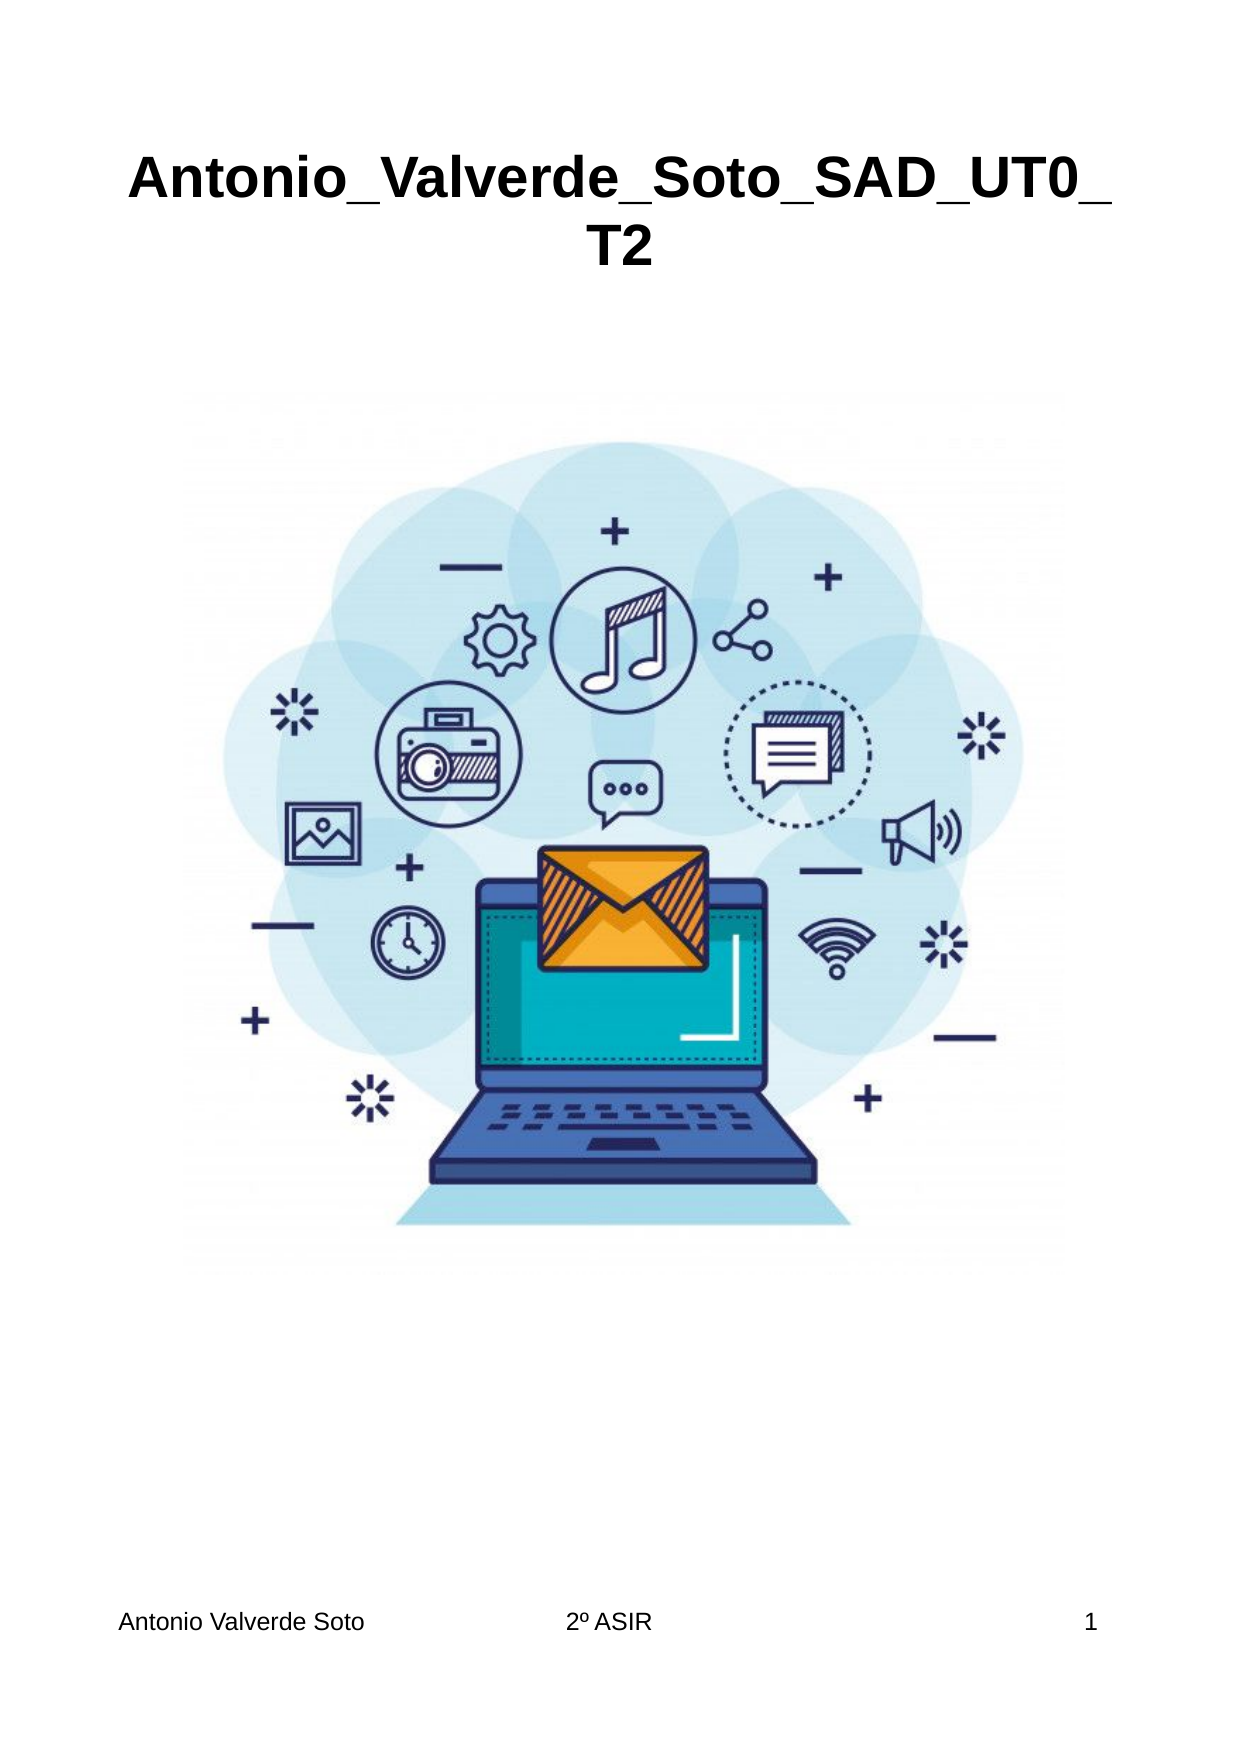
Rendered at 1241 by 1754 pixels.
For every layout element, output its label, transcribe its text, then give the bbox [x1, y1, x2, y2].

picture [182, 392, 1065, 1275]
title Antonio_Valverde_Soto_SAD_UT0_T2 [118, 143, 1122, 277]
